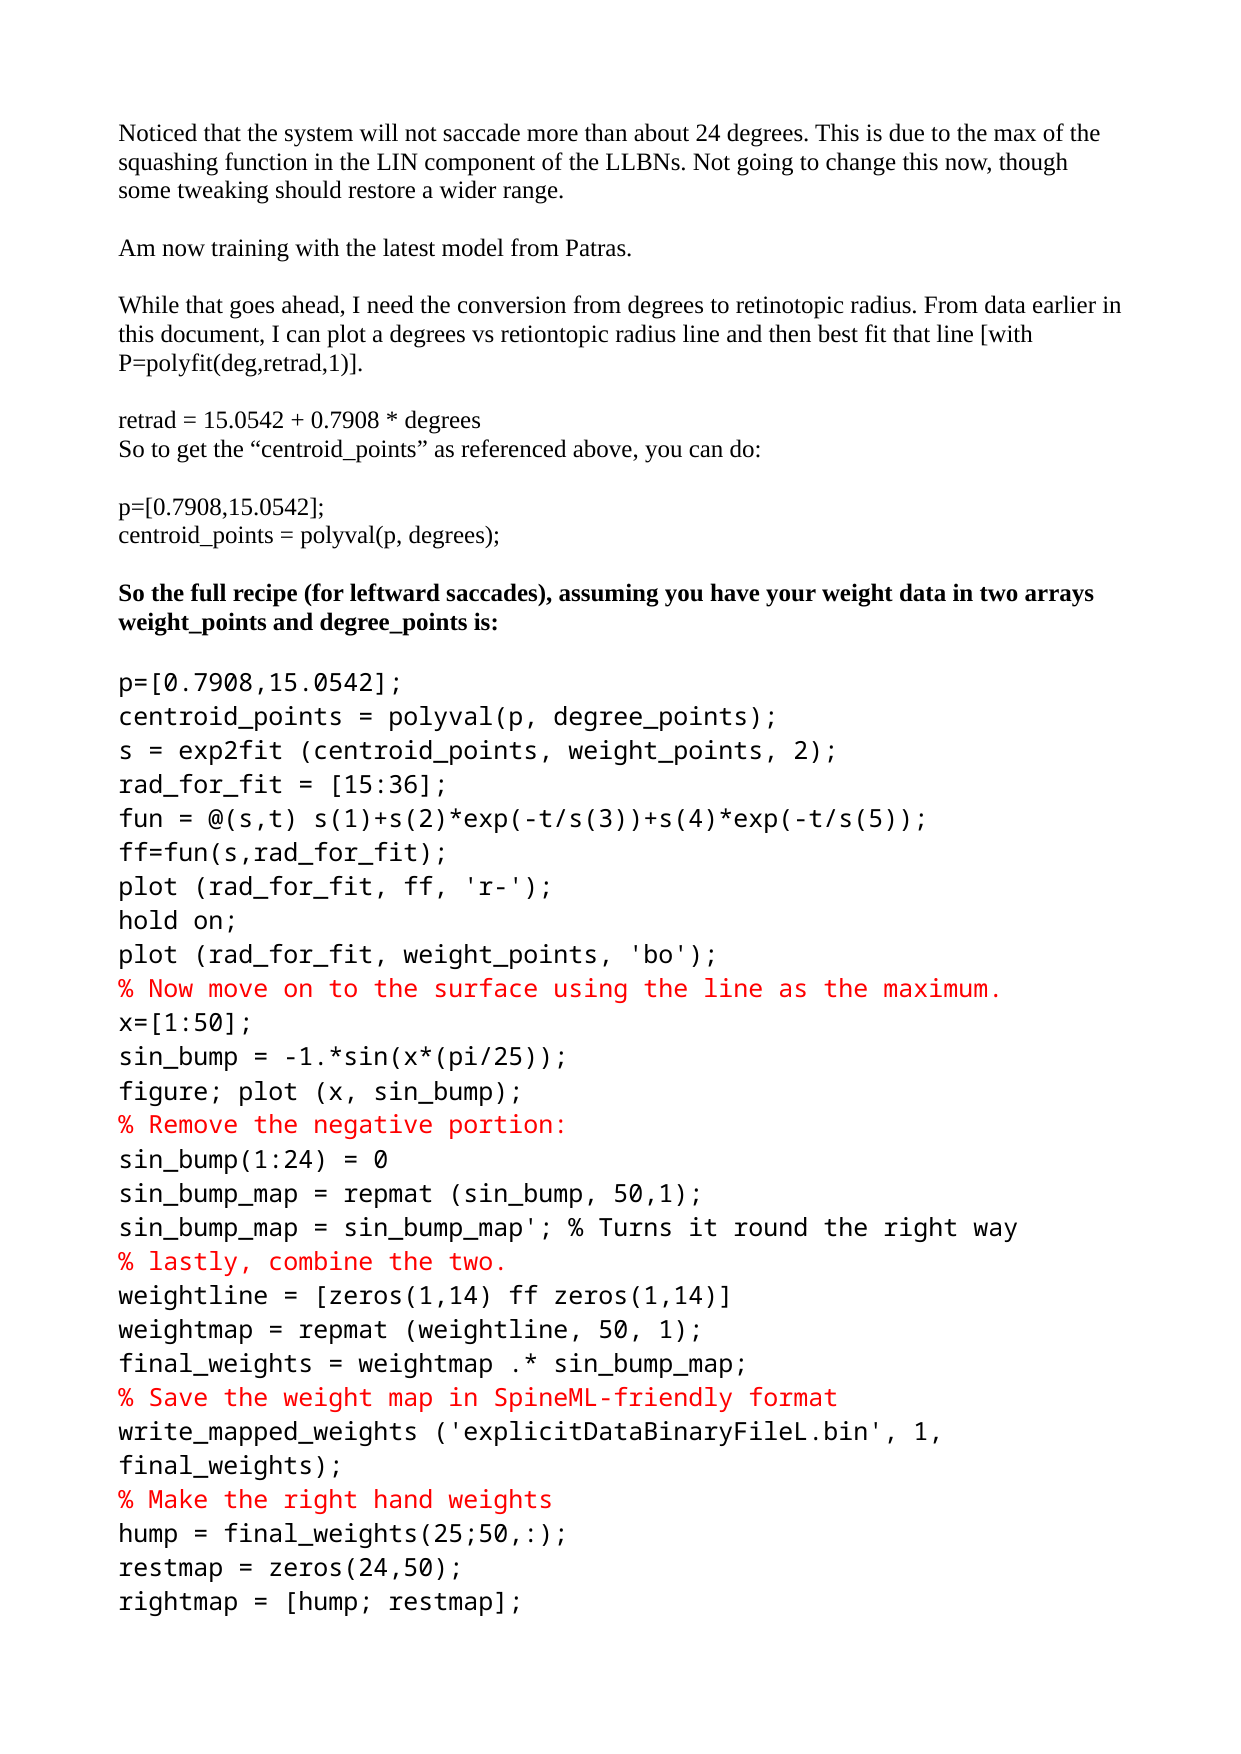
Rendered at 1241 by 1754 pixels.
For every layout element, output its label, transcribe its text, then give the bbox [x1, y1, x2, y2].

text centroid_points = polyval(p, degree_points); [118, 698, 1122, 732]
text plot (rad_for_fit, weight_points, 'bo'); [118, 937, 1122, 971]
text % Remove the negative portion: [118, 1107, 1122, 1141]
text weightmap = repmat (weightline, 50, 1); [118, 1312, 1122, 1346]
text Noticed that the system will not saccade more than about 24 degrees. This is due to the max of the squashing function in the LIN component of the LLBNs. Not going to change this now, though some tweaking should restore a wider range. [118, 118, 1122, 204]
text % lastly, combine the two. [118, 1243, 1122, 1277]
text sin_bump(1:24) = 0 [118, 1141, 1122, 1175]
text sin_bump_map = sin_bump_map'; % Turns it round the right way [118, 1209, 1122, 1243]
text plot (rad_for_fit, ff, 'r-'); [118, 869, 1122, 903]
text fun = @(s,t) s(1)+s(2)*exp(-t/s(3))+s(4)*exp(-t/s(5)); [118, 801, 1122, 835]
text Am now training with the latest model from Patras. [118, 233, 1122, 262]
text centroid_points = polyval(p, degrees); [118, 521, 1122, 549]
text % Now move on to the surface using the line as the maximum. [118, 971, 1122, 1005]
text write_mapped_weights ('explicitDataBinaryFileL.bin', 1, final_weights); [118, 1414, 1122, 1482]
text sin_bump = -1.*sin(x*(pi/25)); [118, 1039, 1122, 1073]
text final_weights = weightmap .* sin_bump_map; [118, 1346, 1122, 1380]
text p=[0.7908,15.0542]; [118, 664, 1122, 698]
text s = exp2fit (centroid_points, weight_points, 2); [118, 732, 1122, 767]
text So the full recipe (for leftward saccades), assuming you have your weight data in two arrays weight_points and degree_points is: [118, 578, 1122, 636]
text hold on; [118, 903, 1122, 937]
text restmap = zeros(24,50); [118, 1550, 1122, 1584]
text ff=fun(s,rad_for_fit); [118, 835, 1122, 869]
text % Make the right hand weights [118, 1482, 1122, 1516]
text figure; plot (x, sin_bump); [118, 1073, 1122, 1107]
text While that goes ahead, I need the conversion from degrees to retinotopic radius. From data earlier in this document, I can plot a degrees vs retiontopic radius line and then best fit that line [with P=polyfit(deg,retrad,1)]. [118, 291, 1122, 377]
text rad_for_fit = [15:36]; [118, 767, 1122, 801]
text So to get the “centroid_points” as referenced above, you can do: [118, 434, 1122, 463]
text x=[1:50]; [118, 1005, 1122, 1039]
text sin_bump_map = repmat (sin_bump, 50,1); [118, 1175, 1122, 1209]
text weightline = [zeros(1,14) ff zeros(1,14)] [118, 1277, 1122, 1312]
text rightmap = [hump; restmap]; [118, 1584, 1122, 1618]
text hump = final_weights(25;50,:); [118, 1516, 1122, 1550]
text p=[0.7908,15.0542]; [118, 492, 1122, 521]
text retrad = 15.0542 + 0.7908 * degrees [118, 406, 1122, 434]
text % Save the weight map in SpineML-friendly format [118, 1380, 1122, 1414]
